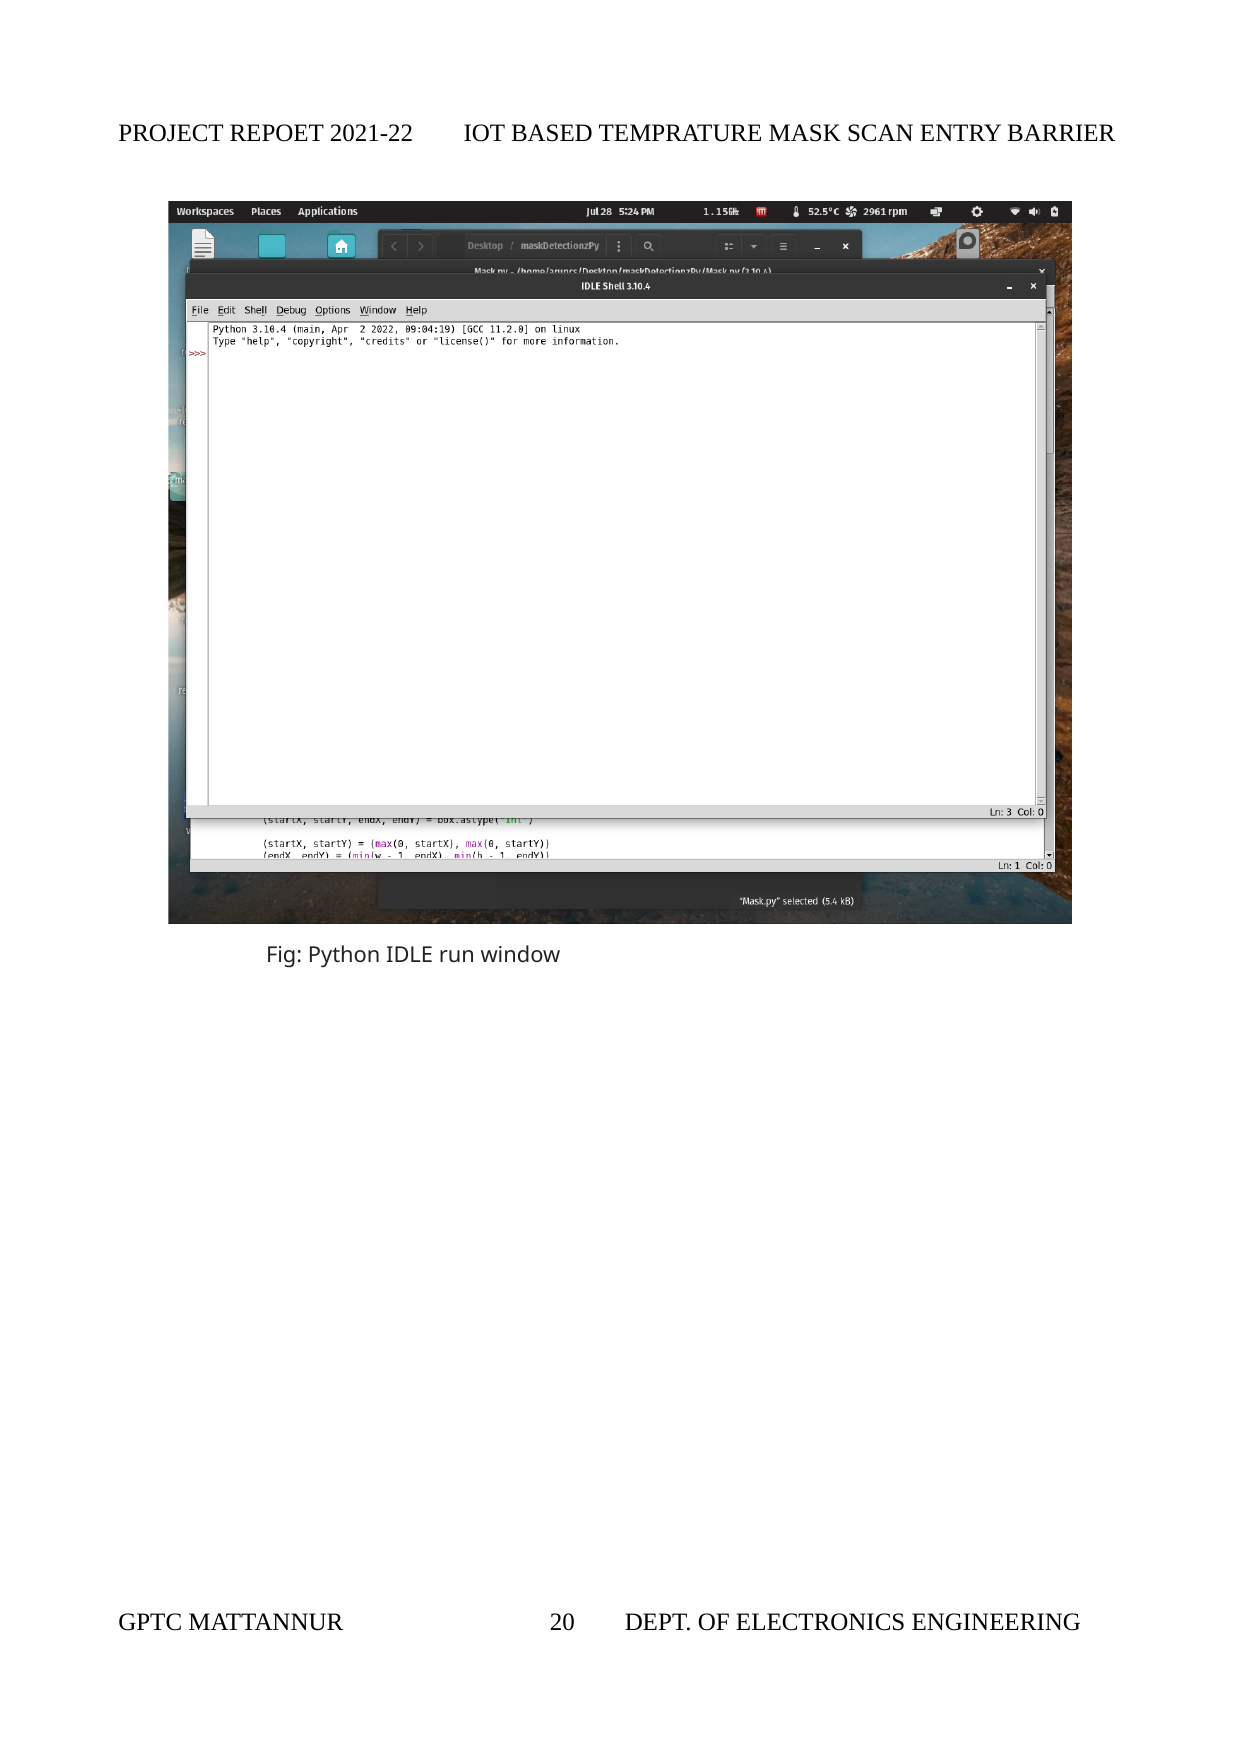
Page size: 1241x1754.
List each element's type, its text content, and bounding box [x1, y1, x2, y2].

text Fig: Python IDLE run window [118, 176, 1122, 969]
picture [168, 201, 1072, 924]
